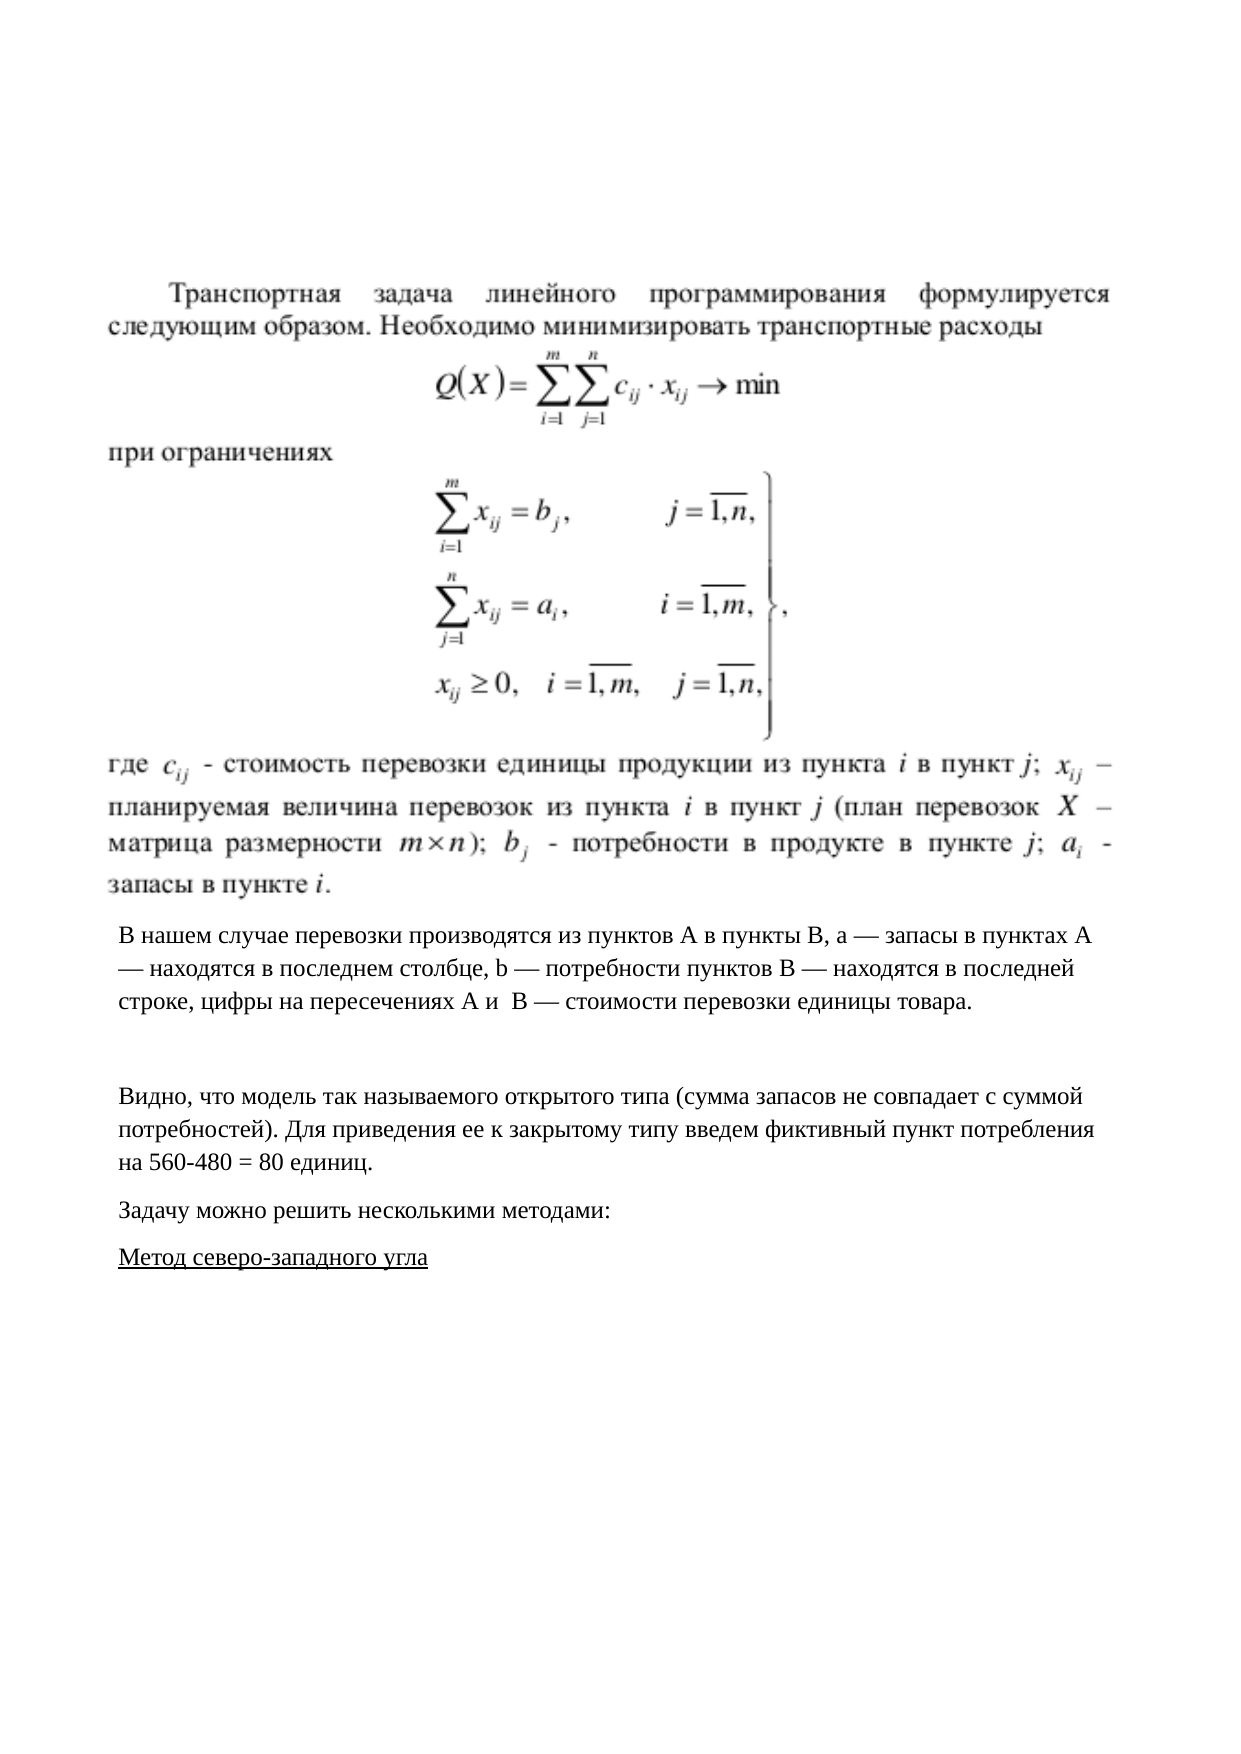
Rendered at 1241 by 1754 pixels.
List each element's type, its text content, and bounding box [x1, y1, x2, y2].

text В нашем случае перевозки производятся из пунктов А в пункты В, a — запасы в пунктах А — находятся в последнем столбце, b — потребности пунктов В — находятся в последней строке, цифры на пересечениях А и В — стоимости перевозки единицы товара. [118, 920, 1122, 1015]
picture [46, 278, 1175, 902]
text Метод северо-западного угла [118, 1242, 1122, 1271]
text Задачу можно решить несколькими методами: [118, 1195, 1122, 1224]
text Видно, что модель так называемого открытого типа (сумма запасов не совпадает с суммой потребностей). Для приведения ее к закрытому типу введем фиктивный пункт потребления на 560-480 = 80 единиц. [118, 1081, 1122, 1176]
